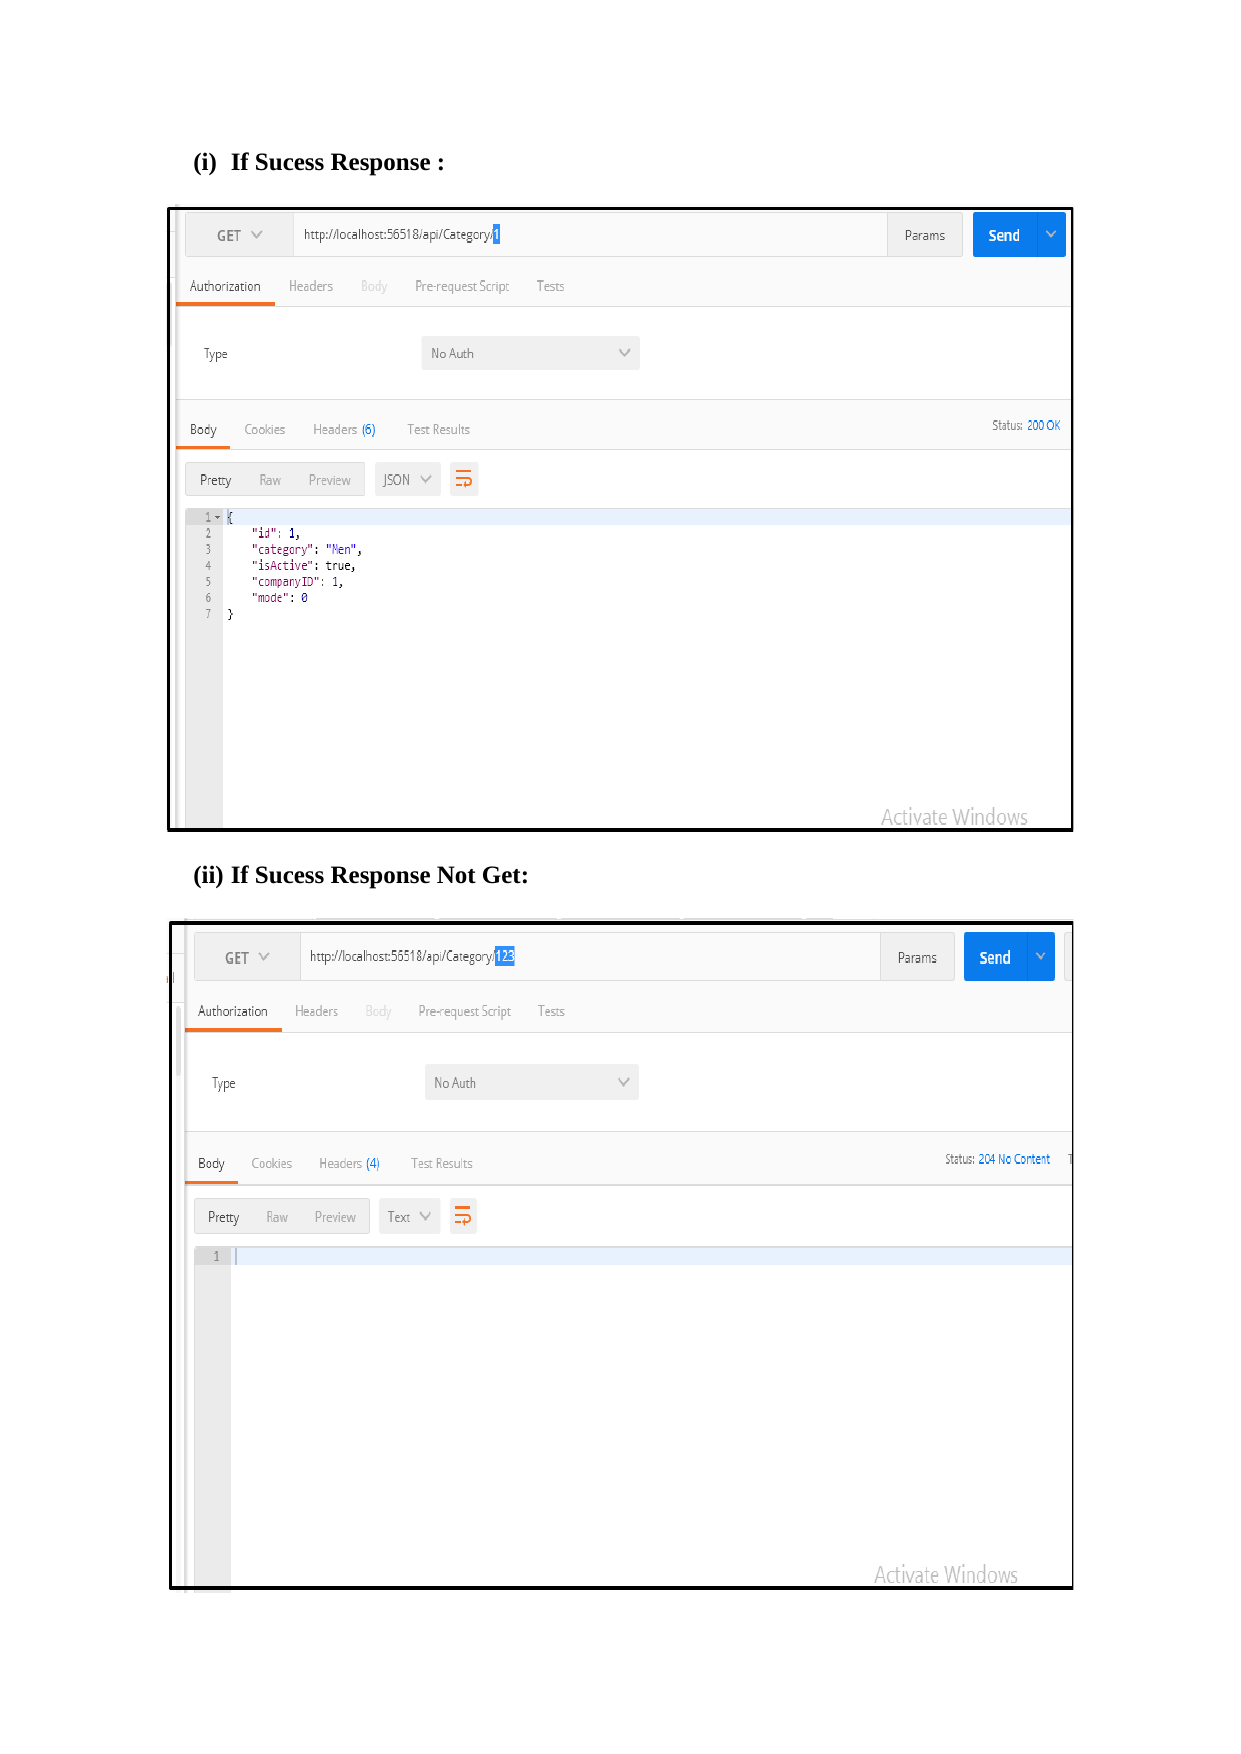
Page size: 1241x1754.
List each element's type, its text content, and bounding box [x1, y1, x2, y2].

picture [166, 918, 1074, 1593]
list If Sucess Response Not Get: [193, 861, 1122, 889]
list If Sucess Response : [193, 147, 1122, 176]
picture [166, 204, 1074, 832]
